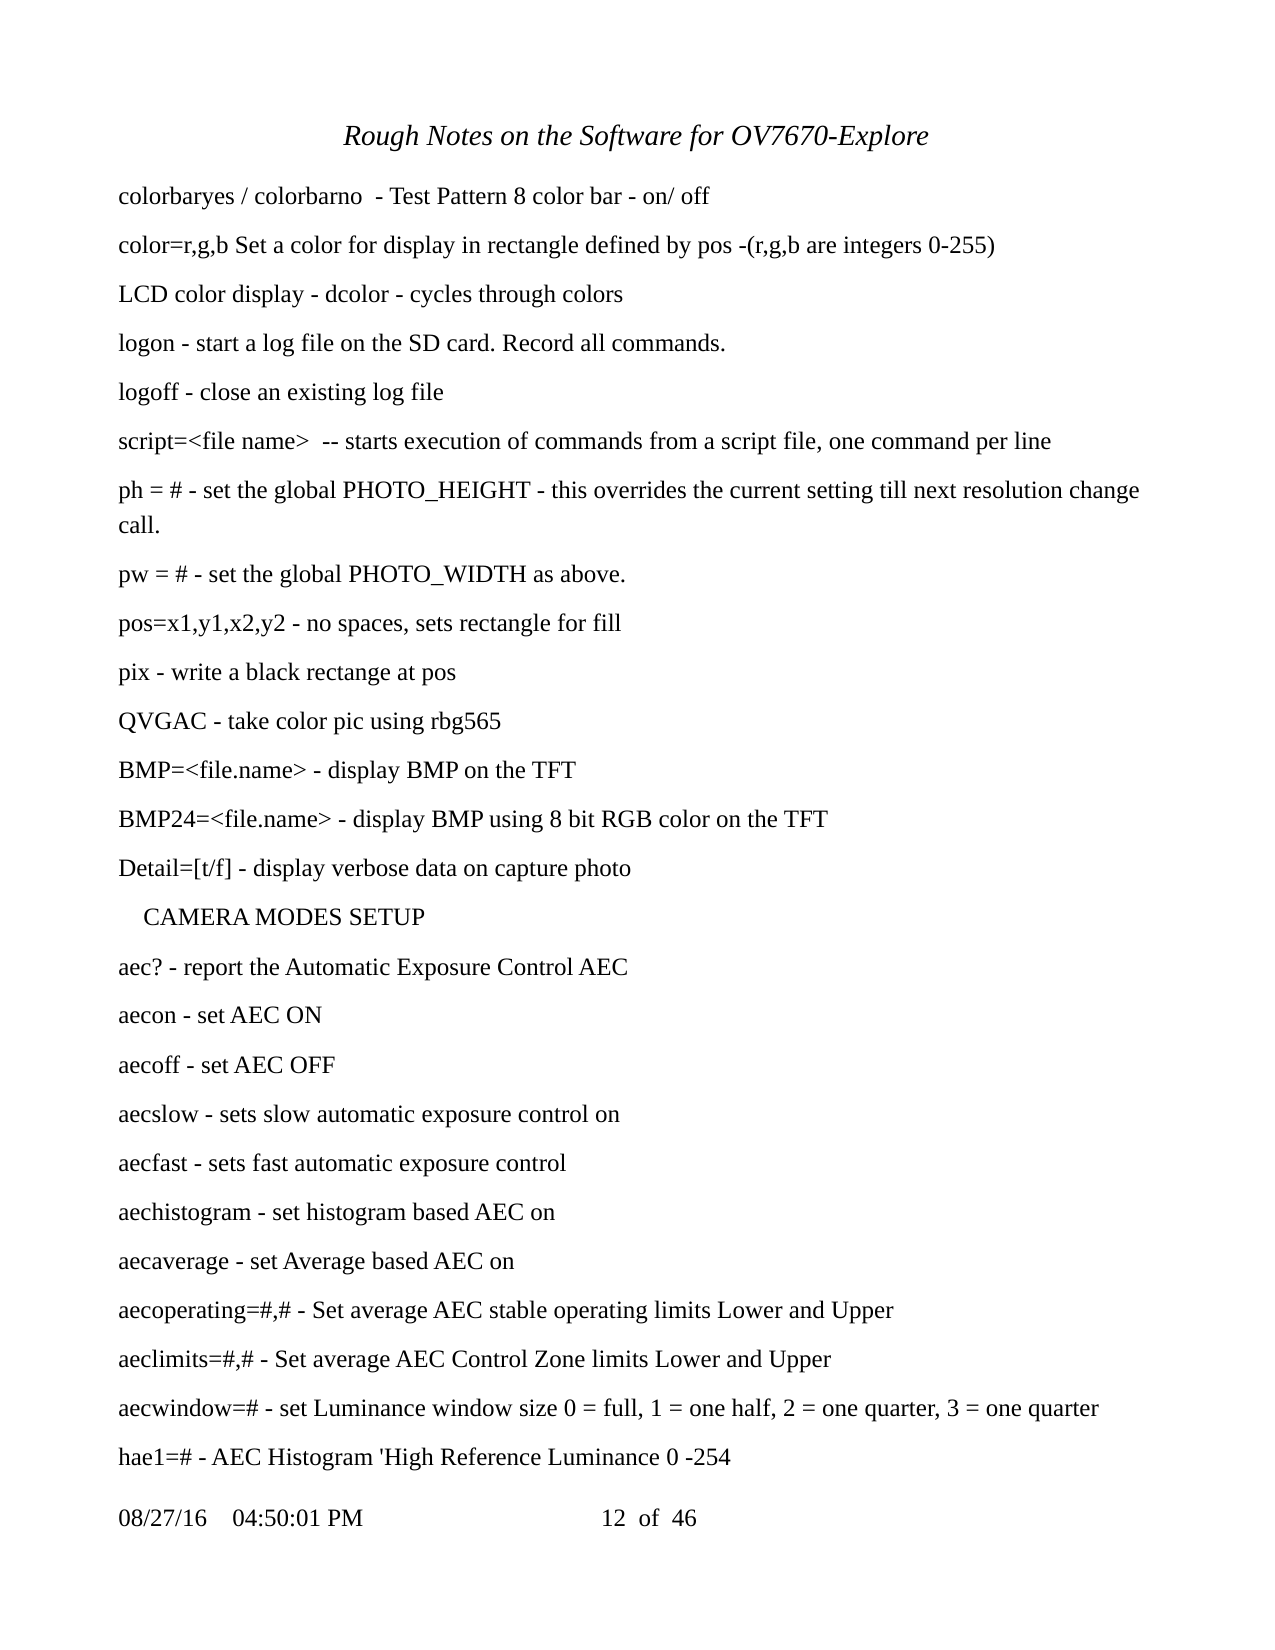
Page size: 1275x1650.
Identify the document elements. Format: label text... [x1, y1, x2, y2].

text colorbaryes / colorbarno - Test Pattern 8 color bar - on/ off [118, 181, 1157, 210]
text aechistogram - set histogram based AEC on [118, 1197, 1157, 1226]
text pix - write a black rectange at pos [118, 657, 1157, 686]
text aecfast - sets fast automatic exposure control [118, 1148, 1157, 1177]
text logon - start a log file on the SD card. Record all commands. [118, 328, 1157, 357]
text aec? - report the Automatic Exposure Control AEC [118, 952, 1157, 980]
text BMP=<file.name> - display BMP on the TFT [118, 755, 1157, 784]
text ph = # - set the global PHOTO_HEIGHT - this overrides the current setting till next resolution change call. [118, 476, 1157, 539]
text LCD color display - dcolor - cycles through colors [118, 279, 1157, 308]
text aeclimits=#,# - Set average AEC Control Zone limits Lower and Upper [118, 1344, 1157, 1373]
text aecslow - sets slow automatic exposure control on [118, 1099, 1157, 1127]
text pos=x1,y1,x2,y2 - no spaces, sets rectangle for fill [118, 608, 1157, 637]
text script=<file name> -- starts execution of commands from a script file, one command per line [118, 426, 1157, 455]
text aecoperating=#,# - Set average AEC stable operating limits Lower and Upper [118, 1295, 1157, 1324]
text aecaverage - set Average based AEC on [118, 1246, 1157, 1275]
text pw = # - set the global PHOTO_WIDTH as above. [118, 559, 1157, 588]
text BMP24=<file.name> - display BMP using 8 bit RGB color on the TFT [118, 804, 1157, 833]
text logoff - close an existing log file [118, 377, 1157, 406]
text color=r,g,b Set a color for display in rectangle defined by pos -(r,g,b are integers 0-255) [118, 230, 1157, 259]
text Detail=[t/f] - display verbose data on capture photo [118, 853, 1157, 882]
text hae1=# - AEC Histogram 'High Reference Luminance 0 -254 [118, 1442, 1157, 1471]
text aecoff - set AEC OFF [118, 1050, 1157, 1078]
text aecon - set AEC ON [118, 1001, 1157, 1029]
text CAMERA MODES SETUP [118, 902, 1157, 931]
text aecwindow=# - set Luminance window size 0 = full, 1 = one half, 2 = one quarter, 3 = one quarter [118, 1393, 1157, 1422]
text QVGAC - take color pic using rbg565 [118, 706, 1157, 735]
